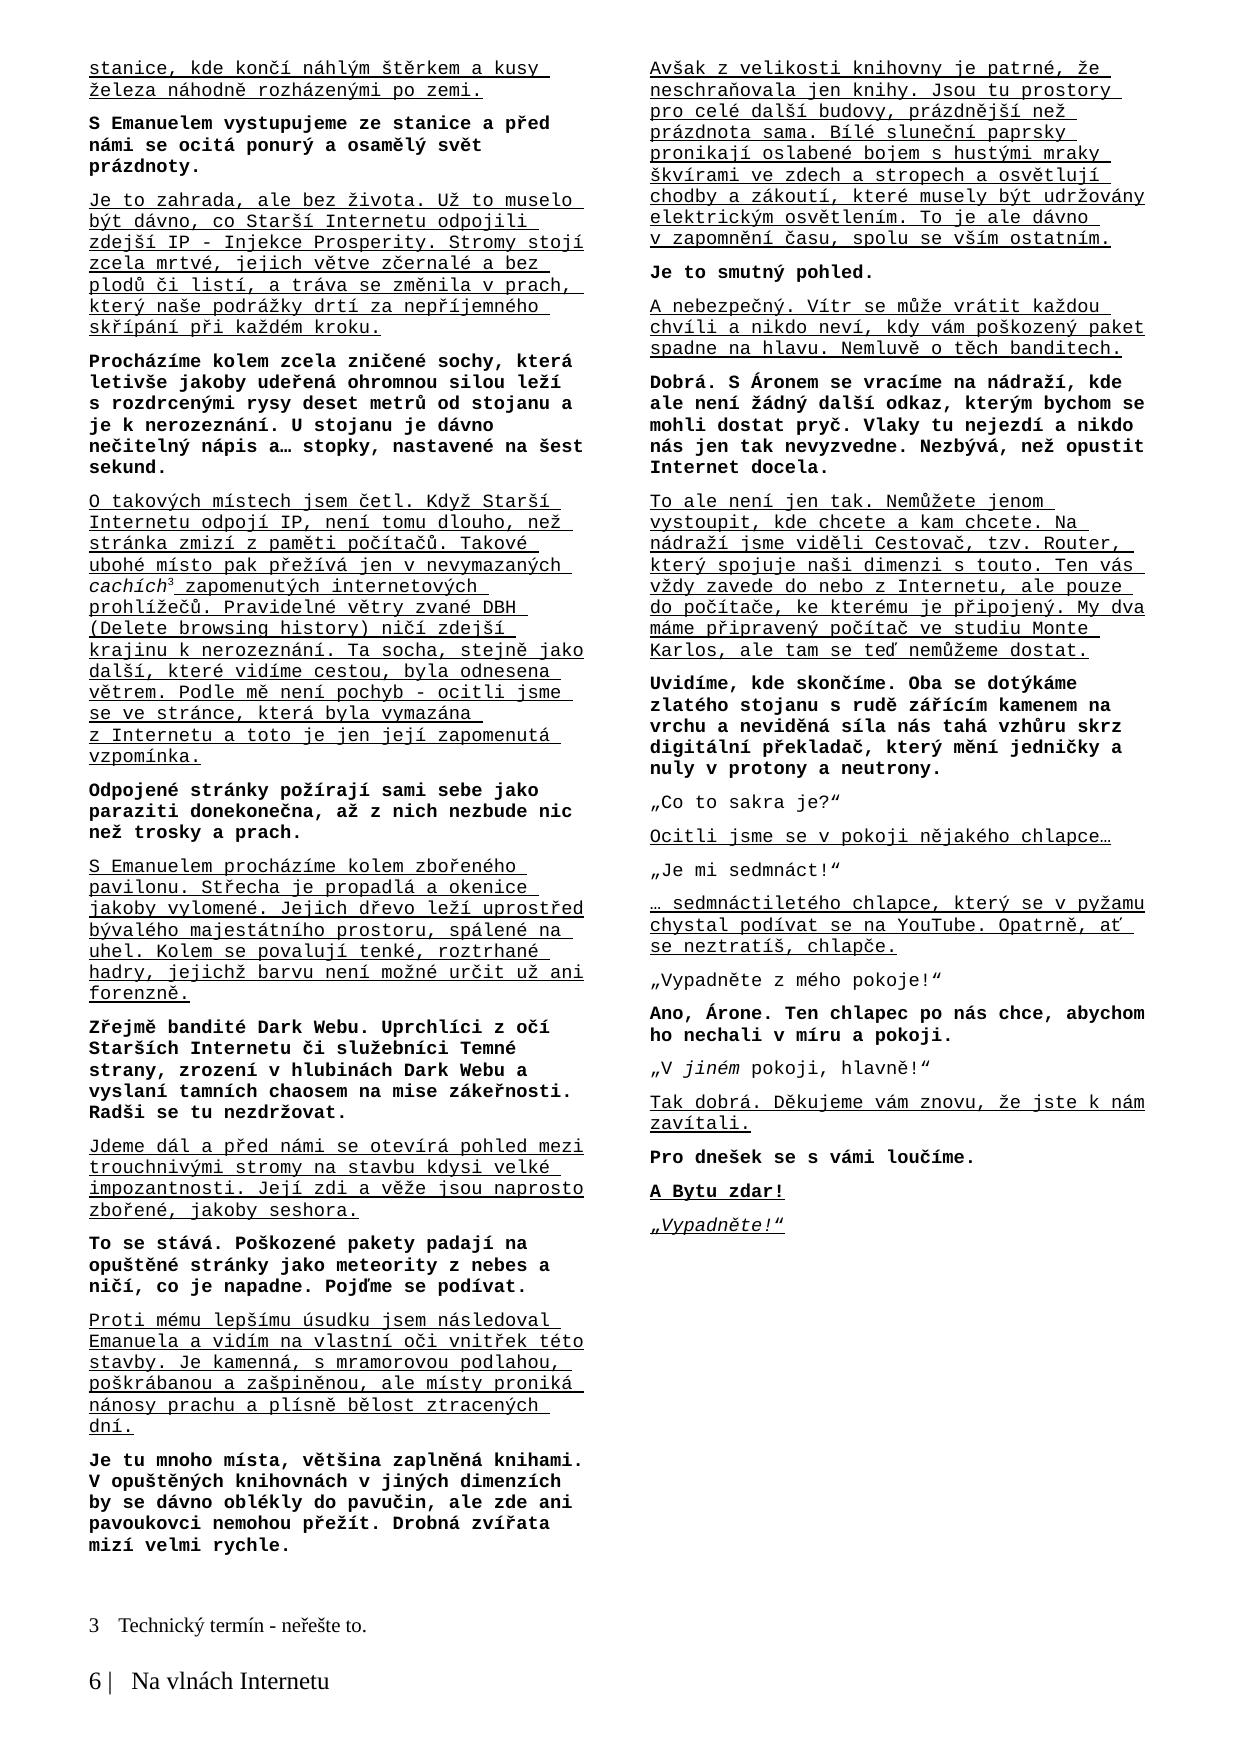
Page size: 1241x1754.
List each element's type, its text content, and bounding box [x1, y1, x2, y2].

text S Emanuelem vystupujeme ze stanice a před námi se ocitá ponurý a osamělý svět prázdnoty. [88, 114, 591, 178]
text Procházíme kolem zcela zničené sochy, která letivše jakoby udeřená ohromnou silou leží s rozdrcenými rysy deset metrů od stojanu a je k nerozeznání. U stojanu je dávno nečitelný nápis a… stopky, nastavené na šest sekund. [88, 352, 591, 479]
text „Co to sakra je?“ [649, 793, 1152, 814]
text Odpojené stránky požírají sami sebe jako paraziti donekonečna, až z nich nezbude nic než trosky a prach. [88, 780, 591, 844]
text stanice, kde končí náhlým štěrkem a kusy železa náhodně rozházenými po zemi. [88, 59, 591, 102]
text „Vypadněte z mého pokoje!“ [649, 970, 1152, 992]
text Pro dnešek se s vámi loučíme. [649, 1148, 1152, 1169]
text A nebezpečný. Vítr se může vrátit každou chvíli a nikdo neví, kdy vám poškozený paket spadne na hlavu. Nemluvě o těch banditech. [649, 297, 1152, 360]
text Tak dobrá. Děkujeme vám znovu, že jste k nám zavítali. [649, 1093, 1152, 1135]
text „Vypadněte!“ [649, 1215, 1152, 1237]
text Ocitli jsme se v pokoji nějakého chlapce… [649, 827, 1152, 848]
text A Bytu zdar! [649, 1182, 1152, 1203]
text S Emanuelem procházíme kolem zbořeného pavilonu. Střecha je propadlá a okenice jakoby vylomené. Jejich dřevo leží uprostřed bývalého majestátního prostoru, spálené na uhel. Kolem se povalují tenké, roztrhané hadry, jejichž barvu není možné určit už ani forenzně. [88, 857, 591, 1005]
text … sedmnáctiletého chlapce, který se v pyžamu chystal podívat se na YouTube. Opatrně, ať se neztratíš, chlapče. [649, 894, 1152, 958]
text „V jiném pokoji, hlavně!“ [649, 1059, 1152, 1080]
text To se stává. Poškozené pakety padají na opuštěné stránky jako meteority z nebes a ničí, co je napadne. Pojďme se podívat. [88, 1234, 591, 1298]
text Ano, Árone. Ten chlapec po nás chce, abychom ho nechali v míru a pokoji. [649, 1004, 1152, 1047]
text Avšak z velikosti knihovny je patrné, že neschraňovala jen knihy. Jsou tu prostory pro celé další budovy, prázdnější než prázdnota sama. Bílé sluneční paprsky pronikají oslabené bojem s hustými mraky škvírami ve zdech a stropech a osvětlují chodby a zákoutí, které musely být udržovány elektrickým osvětlením. To je ale dávno v zapomnění času, spolu se vším ostatním. [649, 59, 1152, 250]
text To ale není jen tak. Nemůžete jenom vystoupit, kde chcete a kam chcete. Na nádraží jsme viděli Cestovač, tzv. Router, který spojuje naši dimenzi s touto. Ten vás vždy zavede do nebo z Internetu, ale pouze do počítače, ke kterému je připojený. My dva máme připravený počítač ve studiu Monte Karlos, ale tam se teď nemůžeme dostat. [649, 492, 1152, 662]
text Zřejmě bandité Dark Webu. Uprchlíci z očí Starších Internetu či služebníci Temné strany, zrození v hlubinách Dark Webu a vyslaní tamních chaosem na mise zákeřnosti. Radši se tu nezdržovat. [88, 1018, 591, 1124]
text Proti mému lepšímu úsudku jsem následoval Emanuela a vidím na vlastní oči vnitřek této stavby. Je kamenná, s mramorovou podlahou, poškrábanou a zašpiněnou, ale místy proniká nánosy prachu a plísně bělost ztracených dní. [88, 1310, 591, 1438]
text Technický termín - neřešte to. [88, 1613, 591, 1637]
text Je to zahrada, ale bez života. Už to muselo být dávno, co Starší Internetu odpojili zdejší IP - Injekce Prosperity. Stromy stojí zcela mrtvé, jejich větve zčernalé a bez plodů či listí, a tráva se změnila v prach, který naše podrážky drtí za nepříjemného skřípání při každém kroku. [88, 190, 591, 339]
text Je tu mnoho místa, většina zaplněná knihami. V opuštěných knihovnách v jiných dimenzích by se dávno oblékly do pavučin, ale zde ani pavoukovci nemohou přežít. Drobná zvířata mizí velmi rychle. [88, 1450, 591, 1557]
text „Je mi sedmnáct!“ [649, 860, 1152, 882]
text Je to smutný pohled. [649, 263, 1152, 284]
text O takových místech jsem četl. Když Starší Internetu odpojí IP, není tomu dlouho, než stránka zmizí z paměti počítačů. Takové ubohé místo pak přežívá jen v nevymazaných cachích zapomenutých internetových prohlížečů. Pravidelné větry zvané DBH (Delete browsing history) ničí zdejší krajinu k nerozeznání. Ta socha, stejně jako další, které vidíme cestou, byla odnesena větrem. Podle mě není pochyb - ocitli jsme se ve stránce, která byla vymazána z Internetu a toto je jen její zapomenutá vzpomínka. [88, 492, 591, 768]
text Jdeme dál a před námi se otevírá pohled mezi trouchnivými stromy na stavbu kdysi velké impozantnosti. Její zdi a věže jsou naprosto zbořené, jakoby seshora. [88, 1137, 591, 1222]
text Uvidíme, kde skončíme. Oba se dotýkáme zlatého stojanu s rudě zářícím kamenem na vrchu a neviděná síla nás tahá vzhůru skrz digitální překladač, který mění jedničky a nuly v protony a neutrony. [649, 674, 1152, 780]
text Dobrá. S Áronem se vracíme na nádraží, kde ale není žádný další odkaz, kterým bychom se mohli dostat pryč. Vlaky tu nejezdí a nikdo nás jen tak nevyzvedne. Nezbývá, než opustit Internet docela. [649, 373, 1152, 479]
